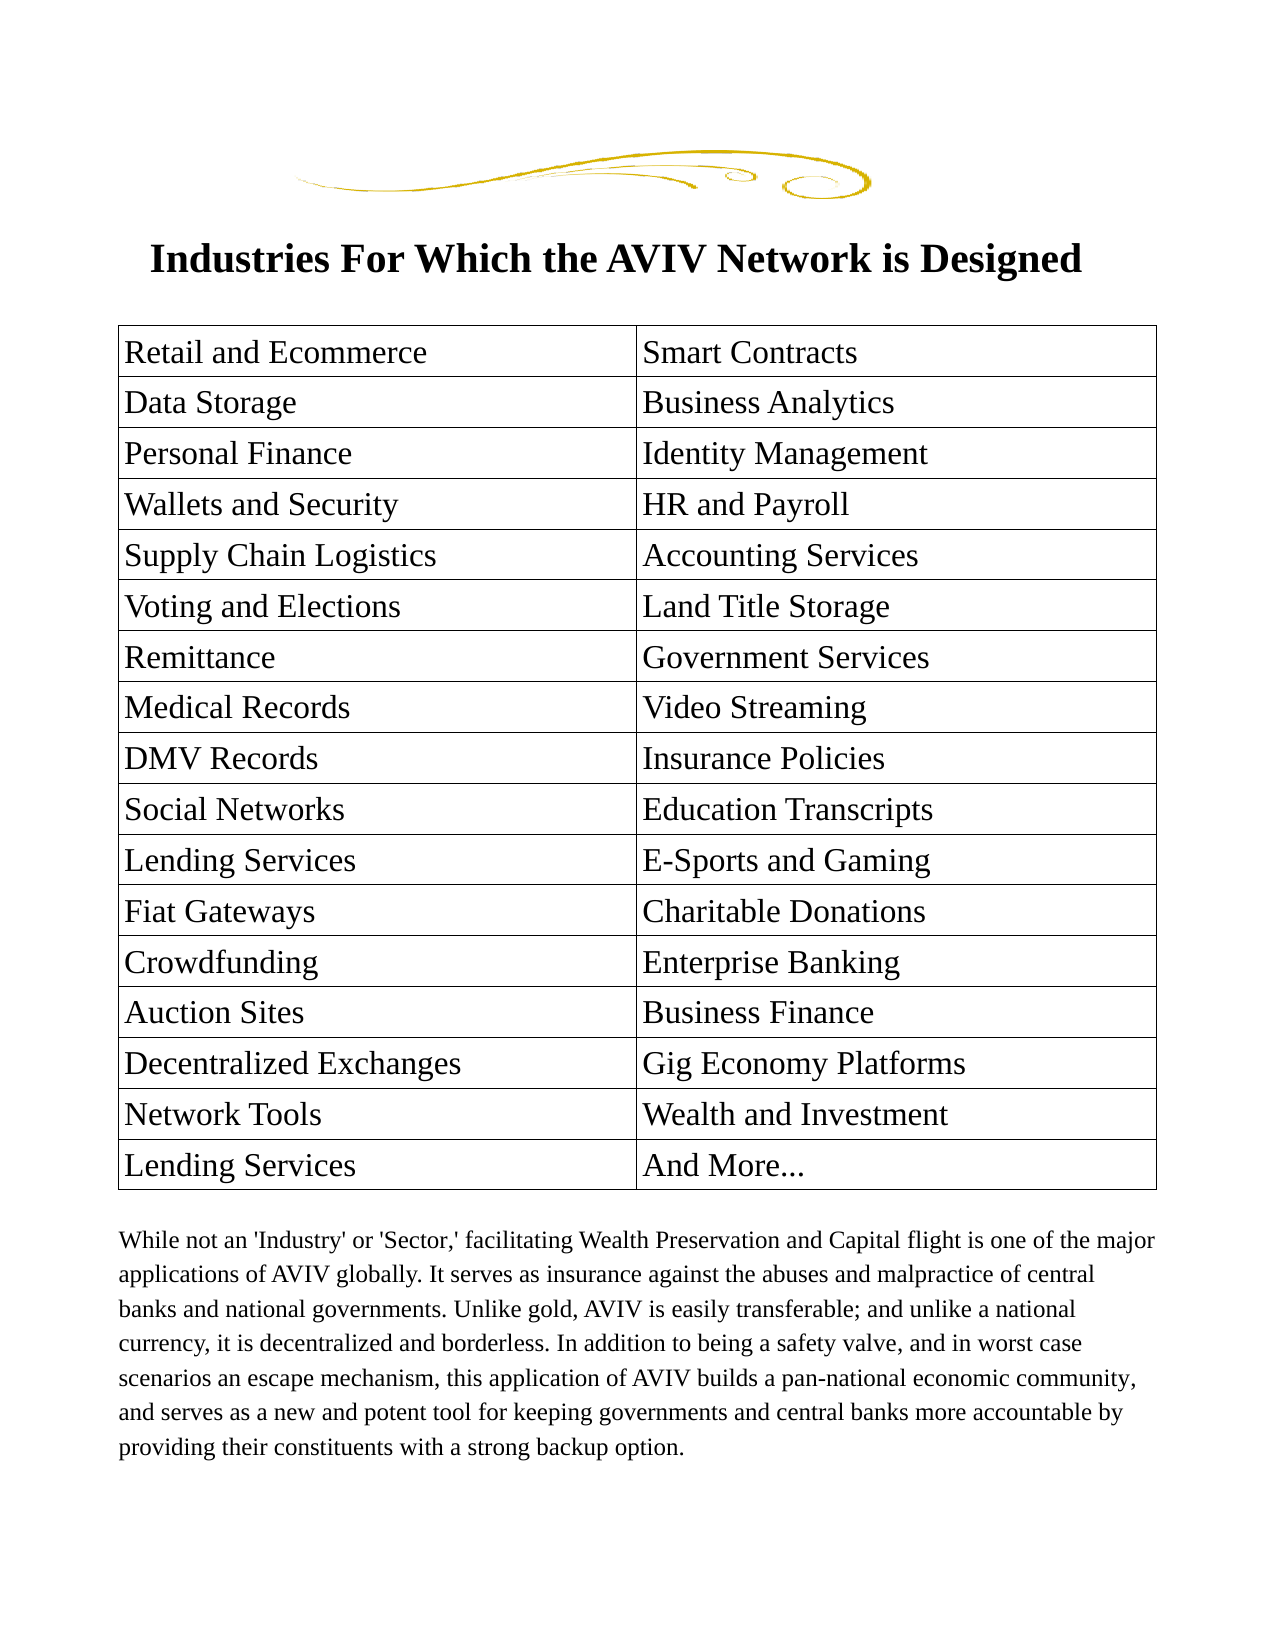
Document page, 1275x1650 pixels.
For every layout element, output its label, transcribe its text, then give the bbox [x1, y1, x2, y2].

table_cell DMV Records [119, 733, 636, 783]
table_cell E-Sports and Gaming [637, 835, 1156, 884]
table_cell Auction Sites [119, 987, 636, 1037]
table_cell Network Tools [119, 1089, 636, 1138]
table_cell Voting and Elections [119, 580, 636, 630]
table_cell Wealth and Investment [637, 1089, 1156, 1138]
table_cell Supply Chain Logistics [119, 530, 636, 579]
table_cell Business Finance [637, 987, 1156, 1037]
table_cell Fiat Gateways [119, 885, 636, 935]
table_cell HR and Payroll [637, 479, 1156, 528]
table_cell Enterprise Banking [637, 936, 1156, 986]
table_cell Business Analytics [637, 377, 1156, 427]
text Industries For Which the AVIV Network is Designed [118, 233, 1157, 281]
table_cell Education Transcripts [637, 784, 1156, 833]
table_cell Lending Services [119, 1140, 636, 1189]
table_cell And More... [637, 1140, 1156, 1189]
table_cell Social Networks [119, 784, 636, 833]
table_header Smart Contracts [637, 326, 1156, 376]
table_cell Remittance [119, 631, 636, 681]
table_cell Gig Economy Platforms [637, 1038, 1156, 1088]
text While not an 'Industry' or 'Sector,' facilitating Wealth Preservation and Capital flight is one of the major applications of AVIV globally. It serves as insurance against the abuses and malpractice of central banks and national governments. Unlike gold, AVIV is easily transferable; and unlike a national currency, it is decentralized and borderless. In addition to being a safety valve, and in worst case scenarios an escape mechanism, this application of AVIV builds a pan-national economic community, and serves as a new and potent tool for keeping governments and central banks more accountable by providing their constituents with a strong backup option. [118, 1190, 1157, 1495]
table_cell Video Streaming [637, 682, 1156, 732]
table_cell Identity Management [637, 428, 1156, 478]
table_cell Government Services [637, 631, 1156, 681]
table_cell Decentralized Exchanges [119, 1038, 636, 1088]
table_cell Data Storage [119, 377, 636, 427]
table_header Retail and Ecommerce [119, 326, 636, 376]
picture [294, 150, 872, 199]
table_cell Wallets and Security [119, 479, 636, 528]
table_cell Medical Records [119, 682, 636, 732]
table_cell Charitable Donations [637, 885, 1156, 935]
table_cell Land Title Storage [637, 580, 1156, 630]
table_cell Lending Services [119, 835, 636, 884]
table_cell Crowdfunding [119, 936, 636, 986]
table_cell Personal Finance [119, 428, 636, 478]
table_cell Insurance Policies [637, 733, 1156, 783]
table_cell Accounting Services [637, 530, 1156, 579]
